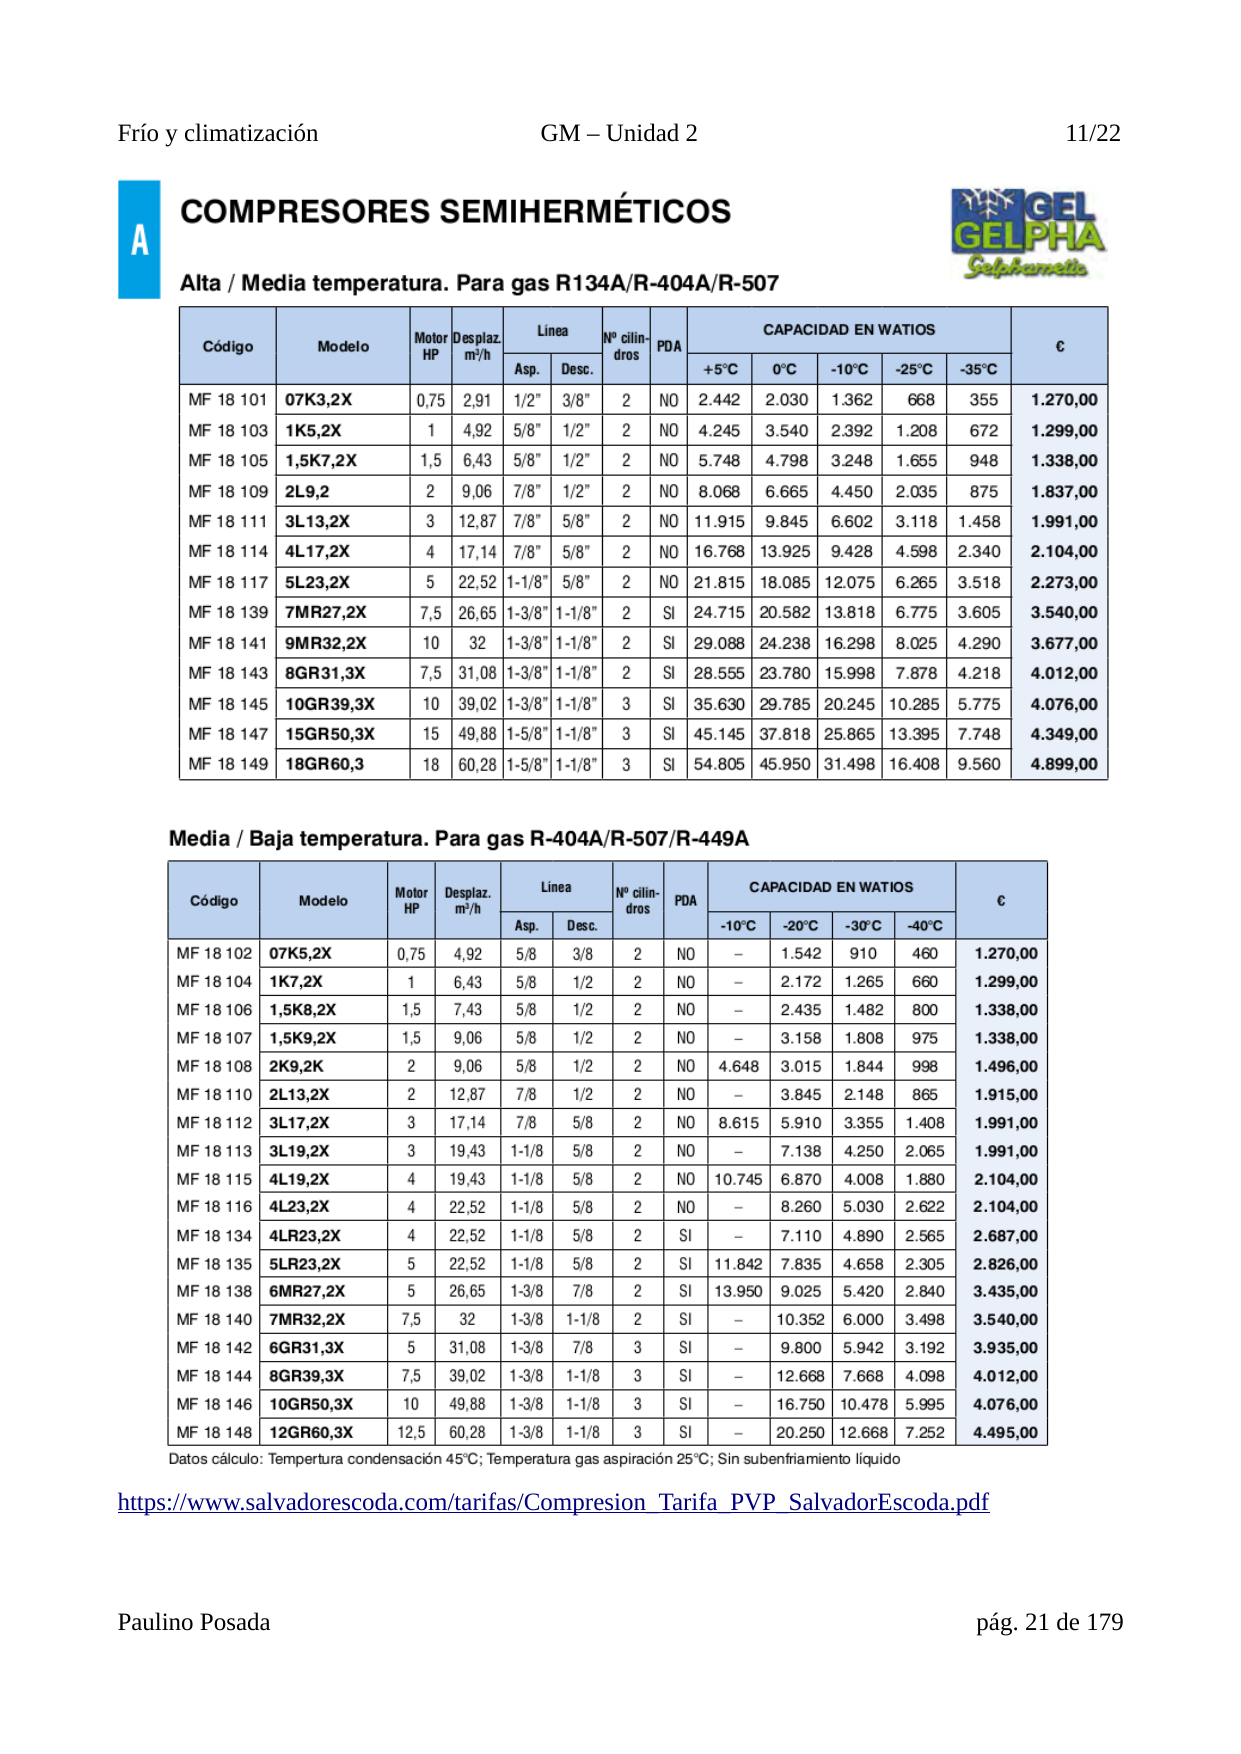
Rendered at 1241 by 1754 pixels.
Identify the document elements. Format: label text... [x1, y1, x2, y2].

picture [132, 224, 148, 254]
picture [118, 176, 1123, 796]
picture [163, 822, 1064, 1473]
text https://www.salvadorescoda.com/tarifas/Compresion_Tarifa_PVP_SalvadorEscoda.pdf [117, 1470, 1123, 1515]
